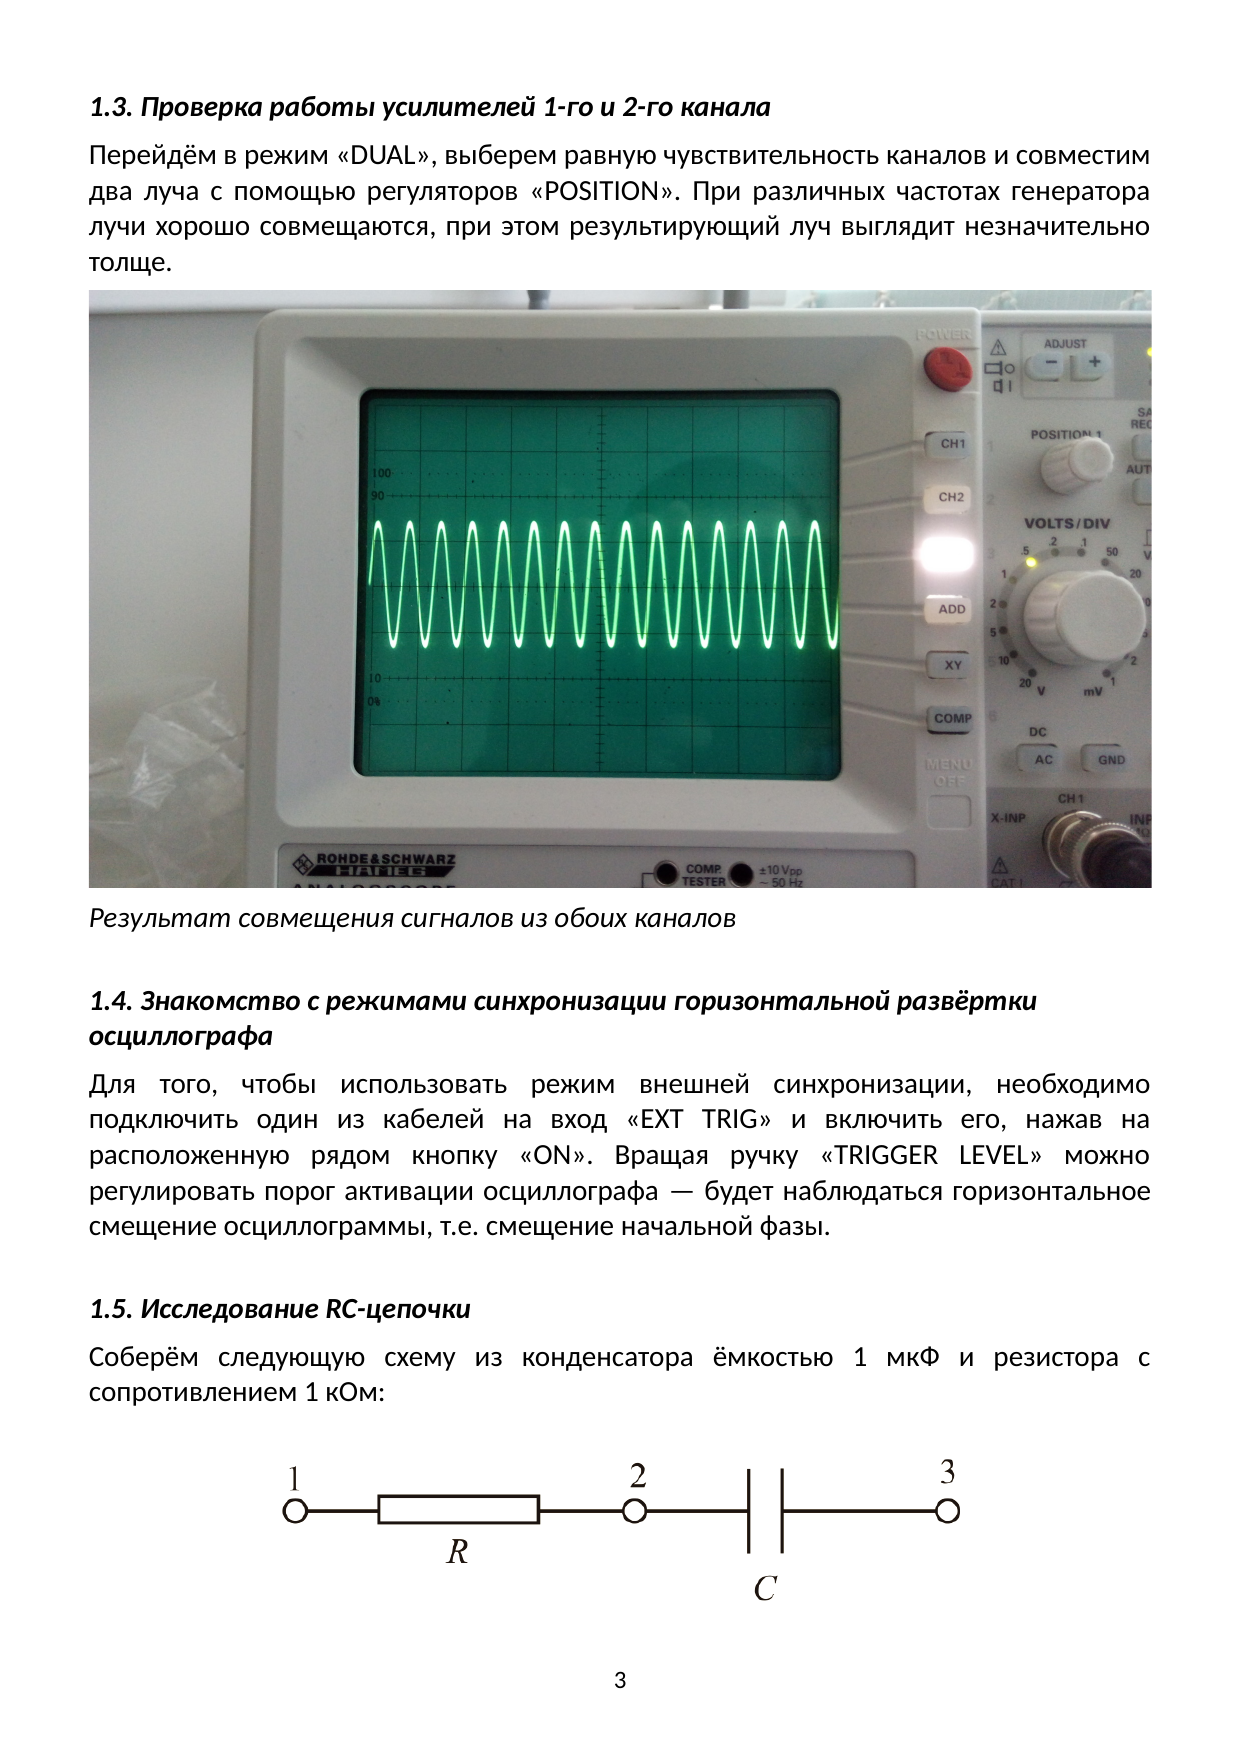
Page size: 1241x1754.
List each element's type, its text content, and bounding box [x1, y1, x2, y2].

text Для того, чтобы использовать режим внешней синхронизации, необходимо подключить один из кабелей на вход «EXT TRIG» и включить его, нажав на расположенную рядом кнопку «ON». Вращая ручку «TRIGGER LEVEL» можно регулировать порог активации осциллографа — будет наблюдаться горизонтальное смещение осциллограммы, т.е. смещение начальной фазы. [88, 1065, 1152, 1243]
text Соберём следующую схему из конденсатора ёмкостью 1 мкФ и резистора с сопротивлением 1 кОм: [88, 1338, 1152, 1409]
text Перейдём в режим «DUAL», выберем равную чувствительность каналов и совместим два луча с помощью регуляторов «POSITION». При различных частотах генератора лучи хорошо совмещаются, при этом результирующий луч выглядит незначительно толще. [88, 136, 1152, 278]
text Результат совмещения сигналов из обоих каналов [88, 899, 1152, 934]
subtitle 1.5. Исследование RC-цепочки [88, 1290, 1152, 1326]
subtitle 1.4. Знакомство с режимами синхронизации горизонтальной развёртки осциллографа [88, 982, 1152, 1053]
picture [88, 290, 1152, 888]
subtitle 1.3. Проверка работы усилителей 1-го и 2-го канала [88, 88, 1152, 124]
picture [273, 1420, 967, 1616]
